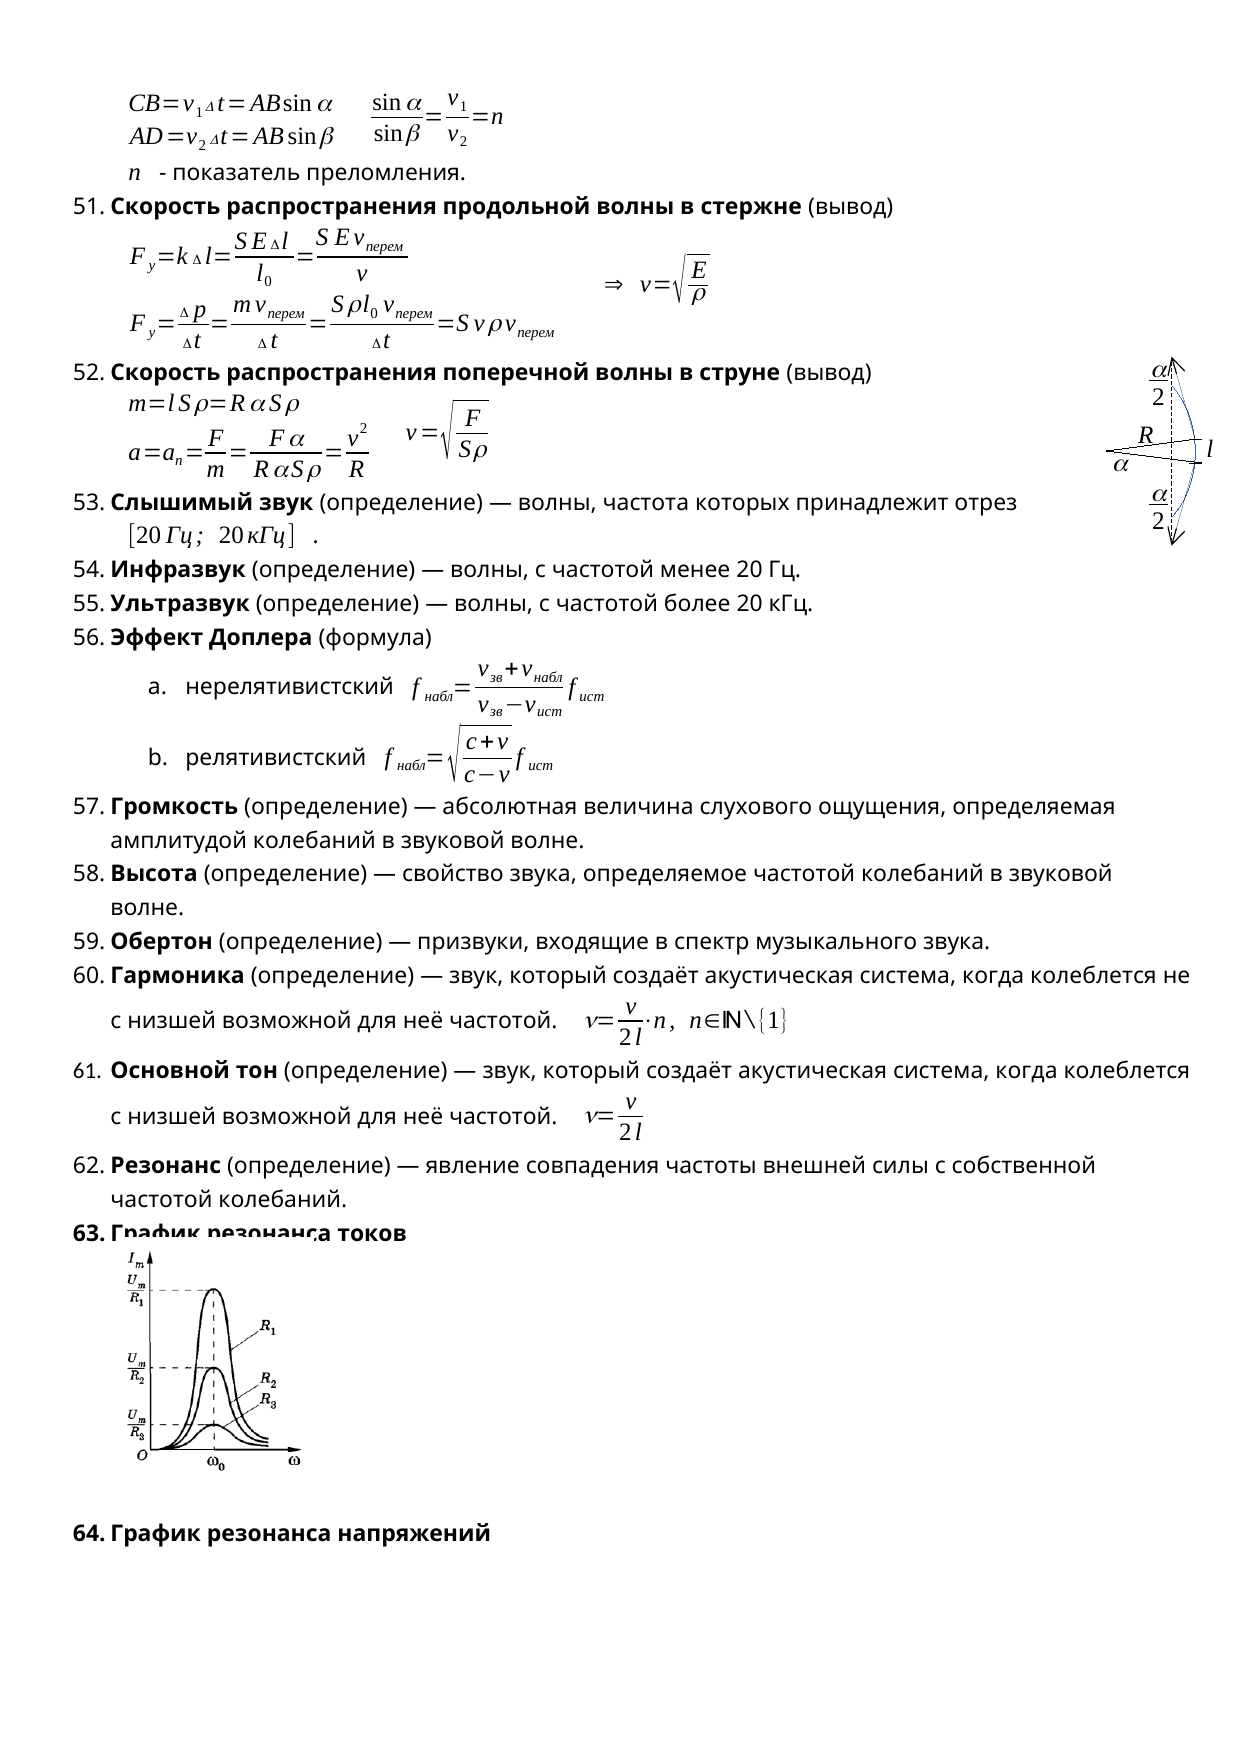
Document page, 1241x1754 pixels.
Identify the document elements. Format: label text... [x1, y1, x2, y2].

list Эффект Доплера (формула) [73, 621, 1192, 652]
list Резонанс (определение) — явление совпадения частоты внешней силы с собственной частотой колебаний. [73, 1149, 1192, 1214]
list - показатель преломления. [73, 156, 1192, 187]
list Слышимый звук (определение) — волны, частота которых принадлежит отрезку. [73, 486, 1018, 551]
list Гармоника (определение) — звук, который создаёт акустическая система, когда колеблется не с низшей возможной для неё частотой. [73, 958, 1192, 1051]
list Высота (определение) — свойство звука, определяемое частотой колебаний в звуковой волне. [73, 857, 1192, 922]
list Обертон (определение) — призвуки, входящие в спектр музыкального звука. [73, 925, 1192, 956]
list Громкость (определение) — абсолютная величина слухового ощущения, определяемая амплитудой колебаний в звуковой волне. [73, 790, 1192, 855]
list Инфразвук (определение) — волны, с частотой менее 20 Гц. [73, 553, 1192, 584]
list Скорость распространения поперечной волны в струне (вывод) [73, 356, 1018, 387]
list Основной тон (определение) — звук, который создаёт акустическая система, когда колеблется с низшей возможной для неё частотой. [73, 1054, 1192, 1146]
list График резонанса напряжений [73, 1517, 1192, 1548]
list Скорость распространения продольной волны в стержне (вывод) [73, 190, 1192, 221]
picture [153, 1274, 243, 1478]
list релятивистский [148, 723, 1192, 787]
list нерелятивистский [148, 654, 1192, 721]
list Ультразвук (определение) — волны, с частотой более 20 кГц. [73, 587, 1192, 618]
list График резонанса токов [73, 1216, 1192, 1248]
